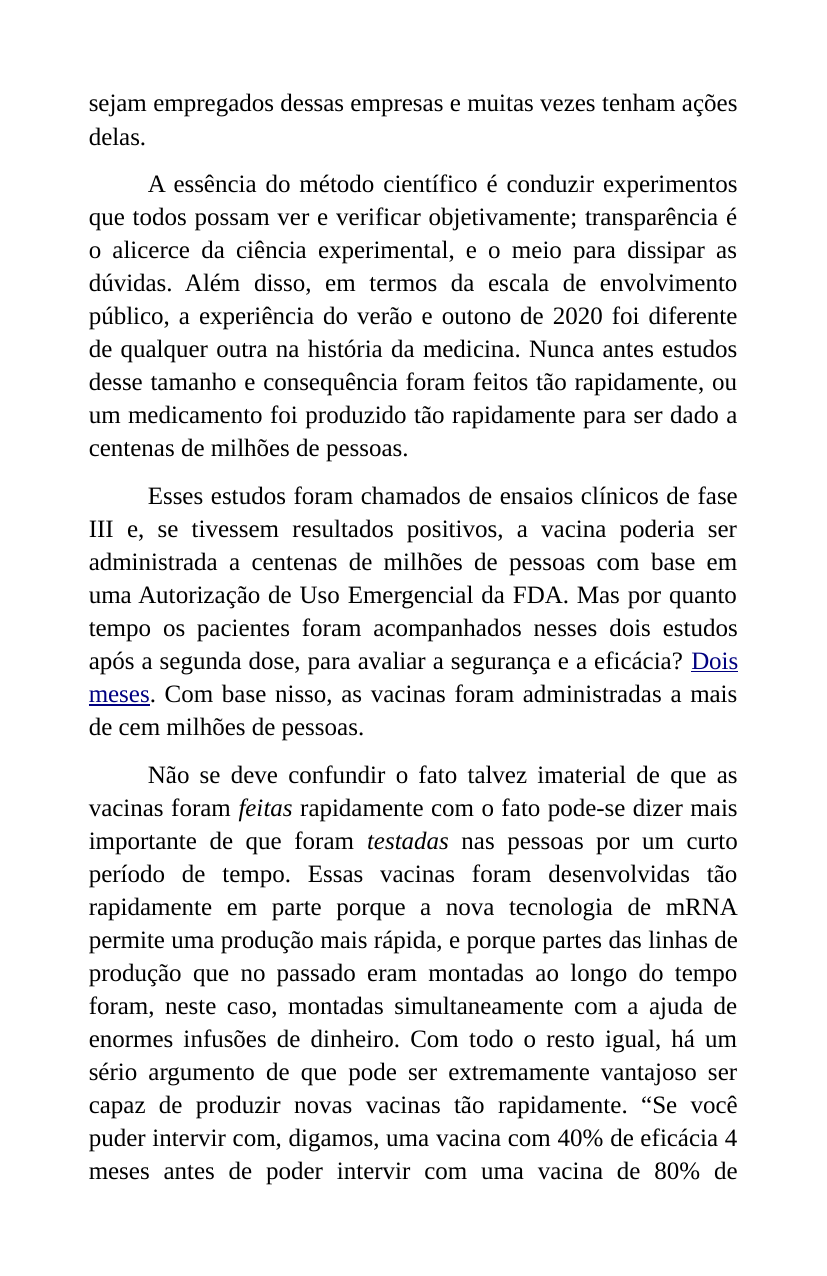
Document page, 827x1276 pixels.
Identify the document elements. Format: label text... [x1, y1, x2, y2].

text sejam empregados dessas empresas e muitas vezes tenham ações delas. [88, 88, 738, 150]
text Não se deve confundir o fato talvez imaterial de que as vacinas foram feitas rapidamente com o fato pode-se dizer mais importante de que foram testadas nas pessoas por um curto período de tempo. Essas vacinas foram desenvolvidas tão rapidamente em parte porque a nova tecnologia de mRNA permite uma produção mais rápida, e porque partes das linhas de produção que no passado eram montadas ao longo do tempo foram, neste caso, montadas simultaneamente com a ajuda de enormes infusões de dinheiro. Com todo o resto igual, há um sério argumento de que pode ser extremamente vantajoso ser capaz de produzir novas vacinas tão rapidamente. “Se você puder intervir com, digamos, uma vacina com 40% de eficácia 4 meses antes de poder intervir com uma vacina de 80% de [88, 760, 738, 1185]
text A essência do método científico é conduzir experimentos que todos possam ver e verificar objetivamente; transparência é o alicerce da ciência experimental, e o meio para dissipar as dúvidas. Além disso, em termos da escala de envolvimento público, a experiência do verão e outono de 2020 foi diferente de qualquer outra na história da medicina. Nunca antes estudos desse tamanho e consequência foram feitos tão rapidamente, ou um medicamento foi produzido tão rapidamente para ser dado a centenas de milhões de pessoas. [88, 169, 738, 462]
text Esses estudos foram chamados de ensaios clínicos de fase III e, se tivessem resultados positivos, a vacina poderia ser administrada a centenas de milhões de pessoas com base em uma Autorização de Uso Emergencial da FDA. Mas por quanto tempo os pacientes foram acompanhados nesses dois estudos após a segunda dose, para avaliar a segurança e a eficácia? Dois meses. Com base nisso, as vacinas foram administradas a mais de cem milhões de pessoas. [88, 481, 738, 741]
